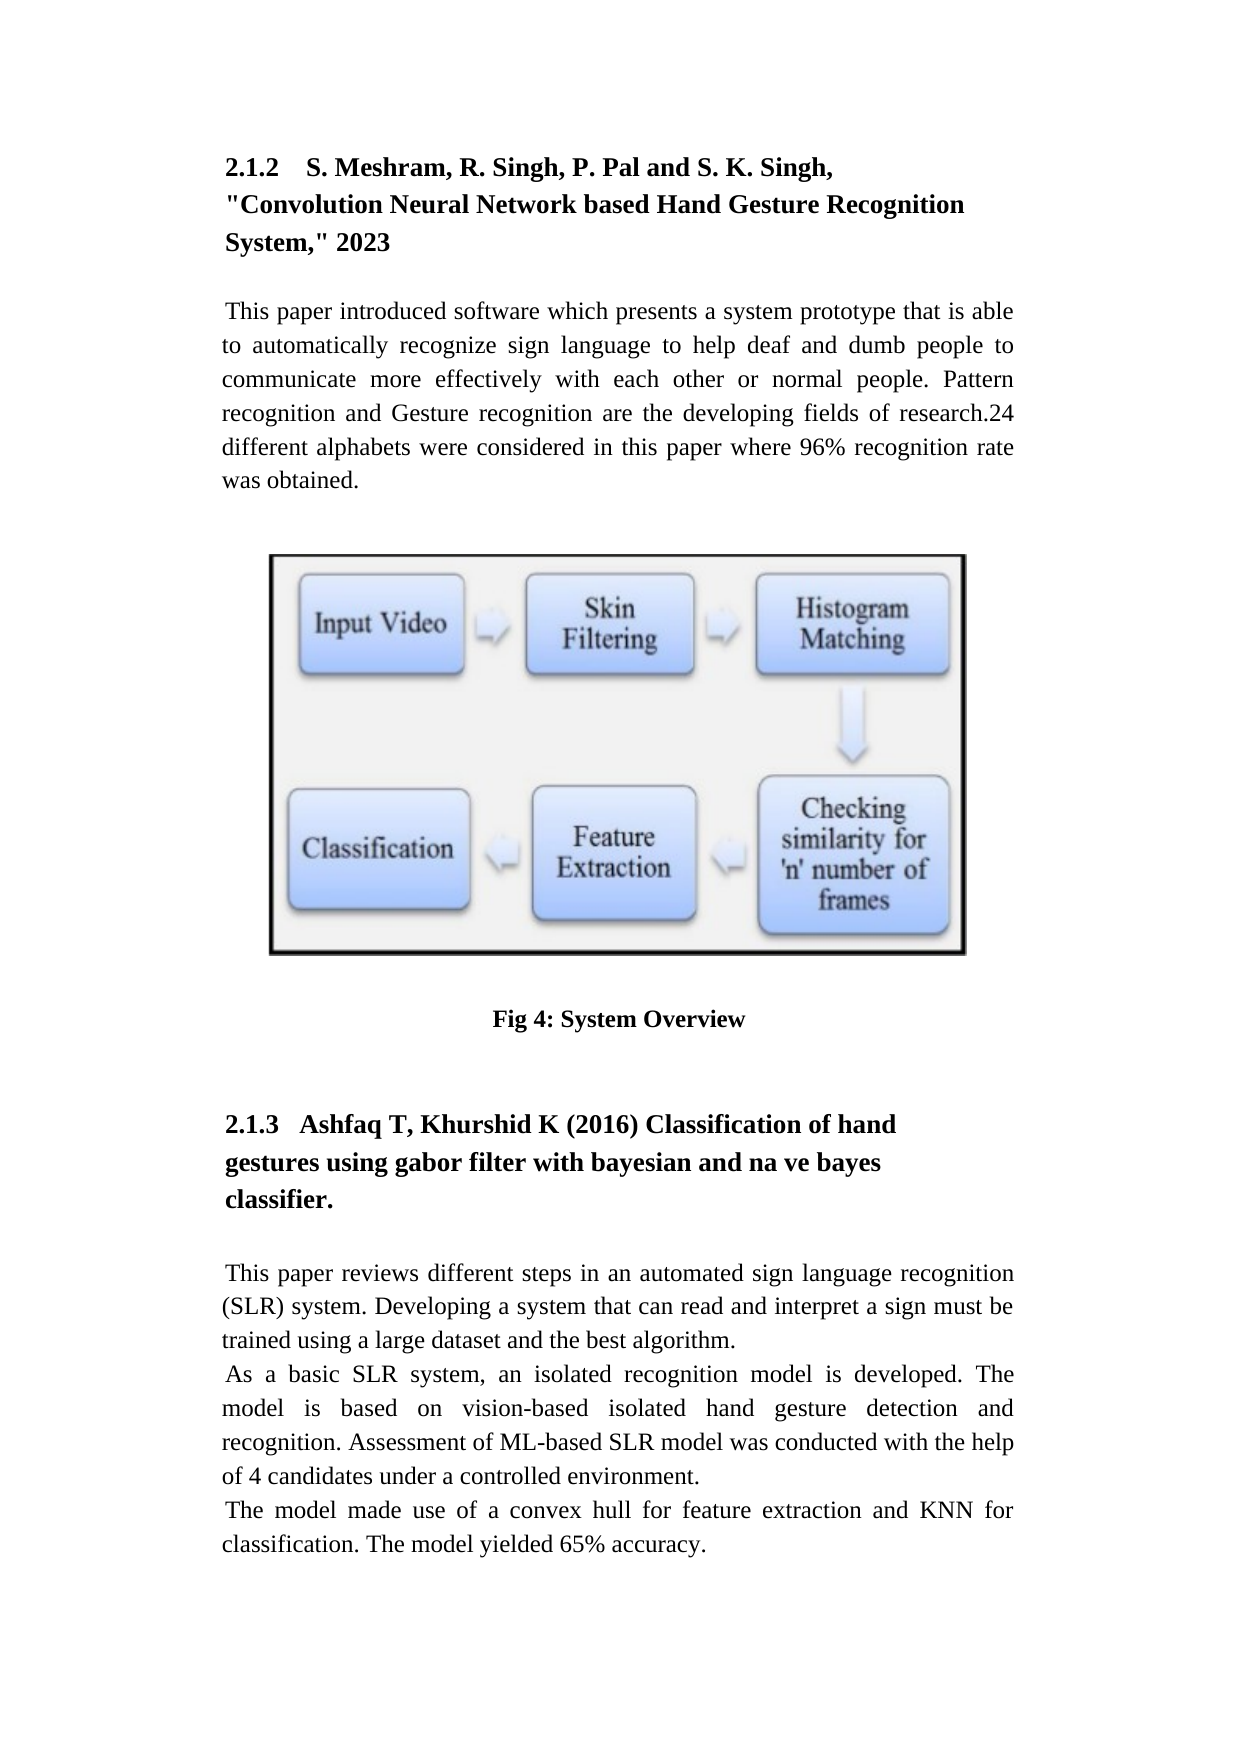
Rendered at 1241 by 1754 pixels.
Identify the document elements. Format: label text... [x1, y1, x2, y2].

picture [268, 554, 967, 956]
text This paper introduced software which presents a system prototype that is able to automatically recognize sign language to help deaf and dumb people to communicate more effectively with each other or normal people. Pattern recognition and Gesture recognition are the developing fields of research.24 different alphabets were considered in this paper where 96% recognition rate was obtained. [222, 296, 1015, 494]
subtitle 2.1.2 S. Meshram, R. Singh, P. Pal and S. K. Singh, "Convolution Neural Network based Hand Gesture Recognition System," 2023 [225, 151, 986, 257]
text The model made use of a convex hull for feature extraction and KNN for classification. The model yielded 65% accuracy. [222, 1495, 1015, 1557]
text This paper reviews different steps in an automated sign language recognition (SLR) system. Developing a system that can read and interpret a sign must be trained using a large dataset and the best algorithm. [222, 1258, 1015, 1354]
text As a basic SLR system, an isolated recognition model is developed. The model is based on vision-based isolated hand gesture detection and recognition. Assessment of ML-based SLR model was conducted with the help of 4 candidates under a controlled environment. [222, 1359, 1015, 1489]
subtitle 2.1.3 Ashfaq T, Khurshid K (2016) Classification of hand gestures using gabor filter with bayesian and na ve bayes classifier. [225, 1108, 963, 1214]
text Fig 4: System Overview [276, 1004, 962, 1033]
